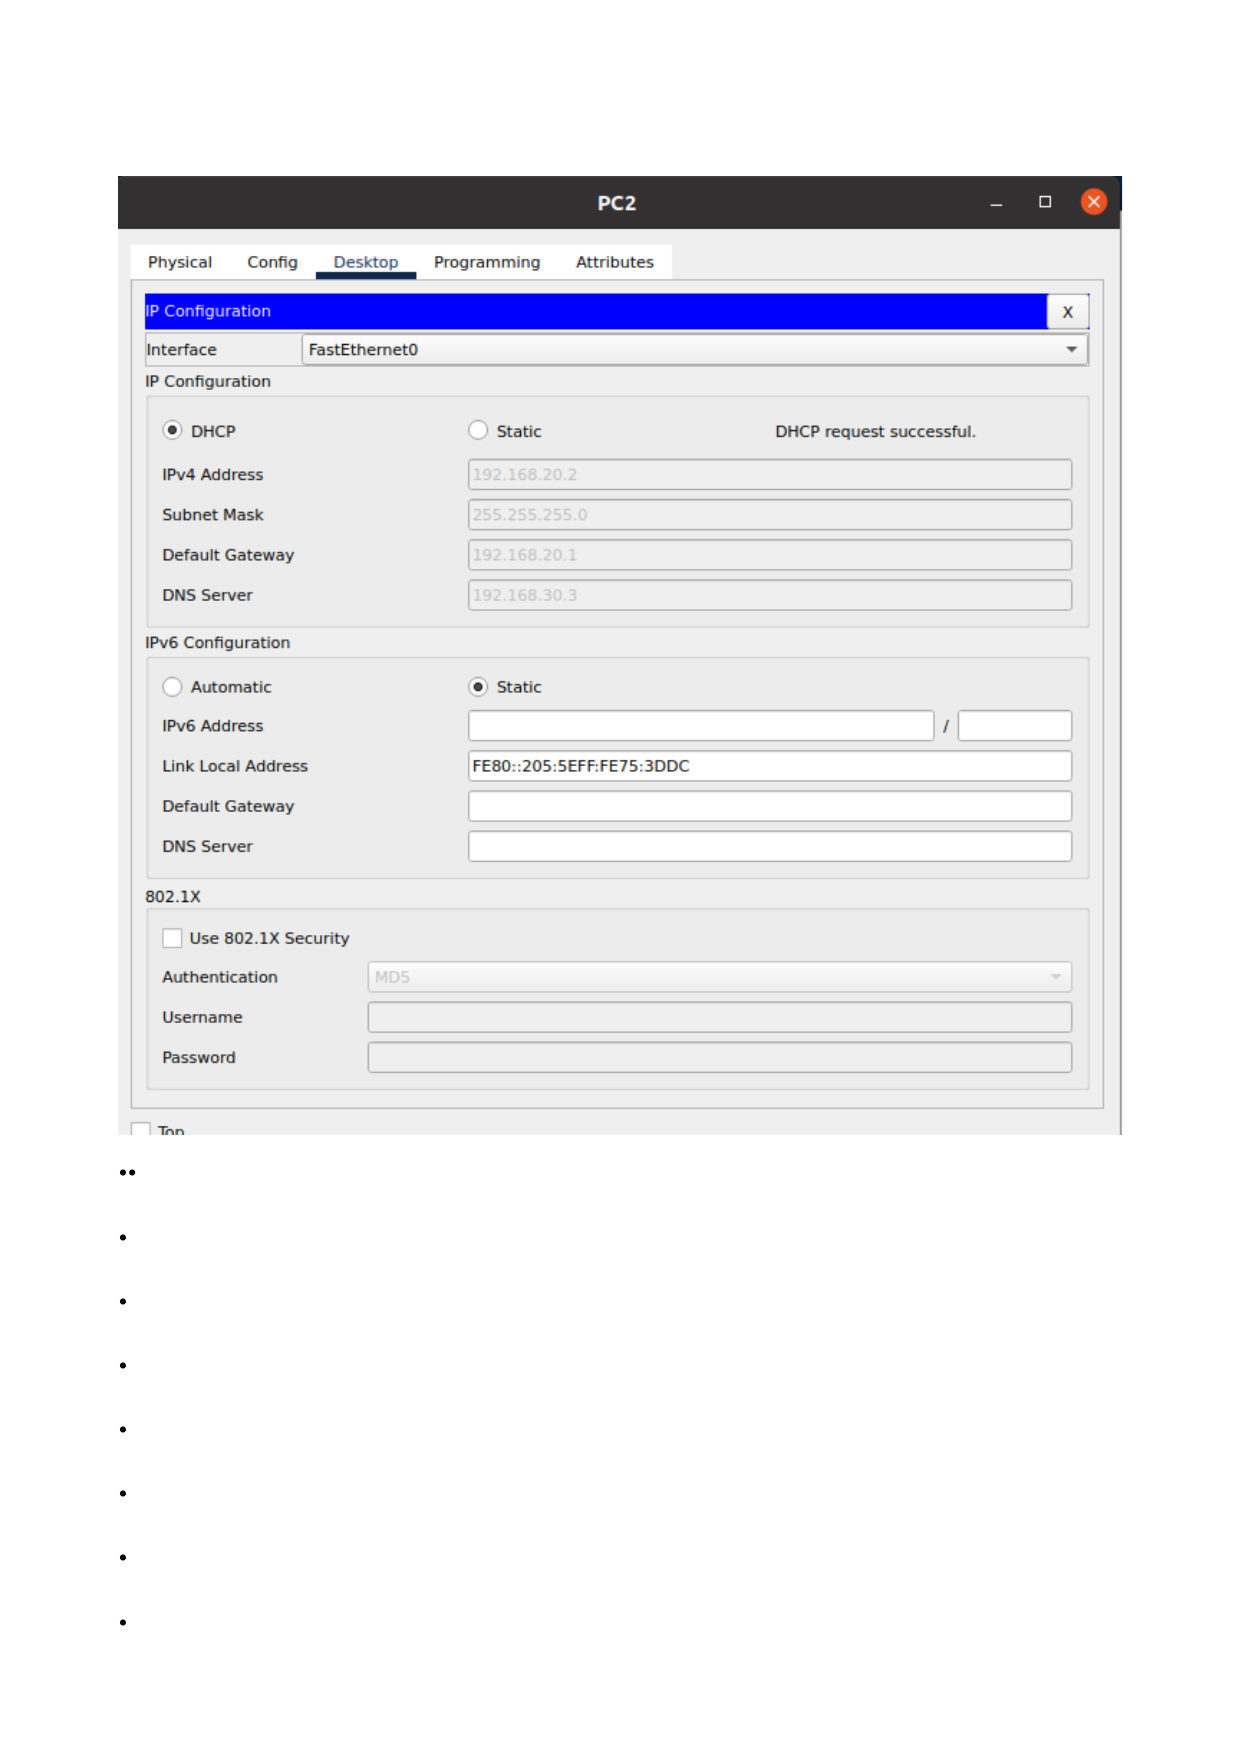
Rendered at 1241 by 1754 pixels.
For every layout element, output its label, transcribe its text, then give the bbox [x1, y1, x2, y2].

text . [118, 1462, 1122, 1505]
text . [118, 1526, 1122, 1569]
text . [118, 1269, 1122, 1312]
text .. [118, 1135, 1122, 1184]
text . [118, 1205, 1122, 1248]
text . [118, 1590, 1122, 1633]
picture [118, 176, 1123, 1135]
text . [118, 1333, 1122, 1376]
text . [118, 1397, 1122, 1441]
